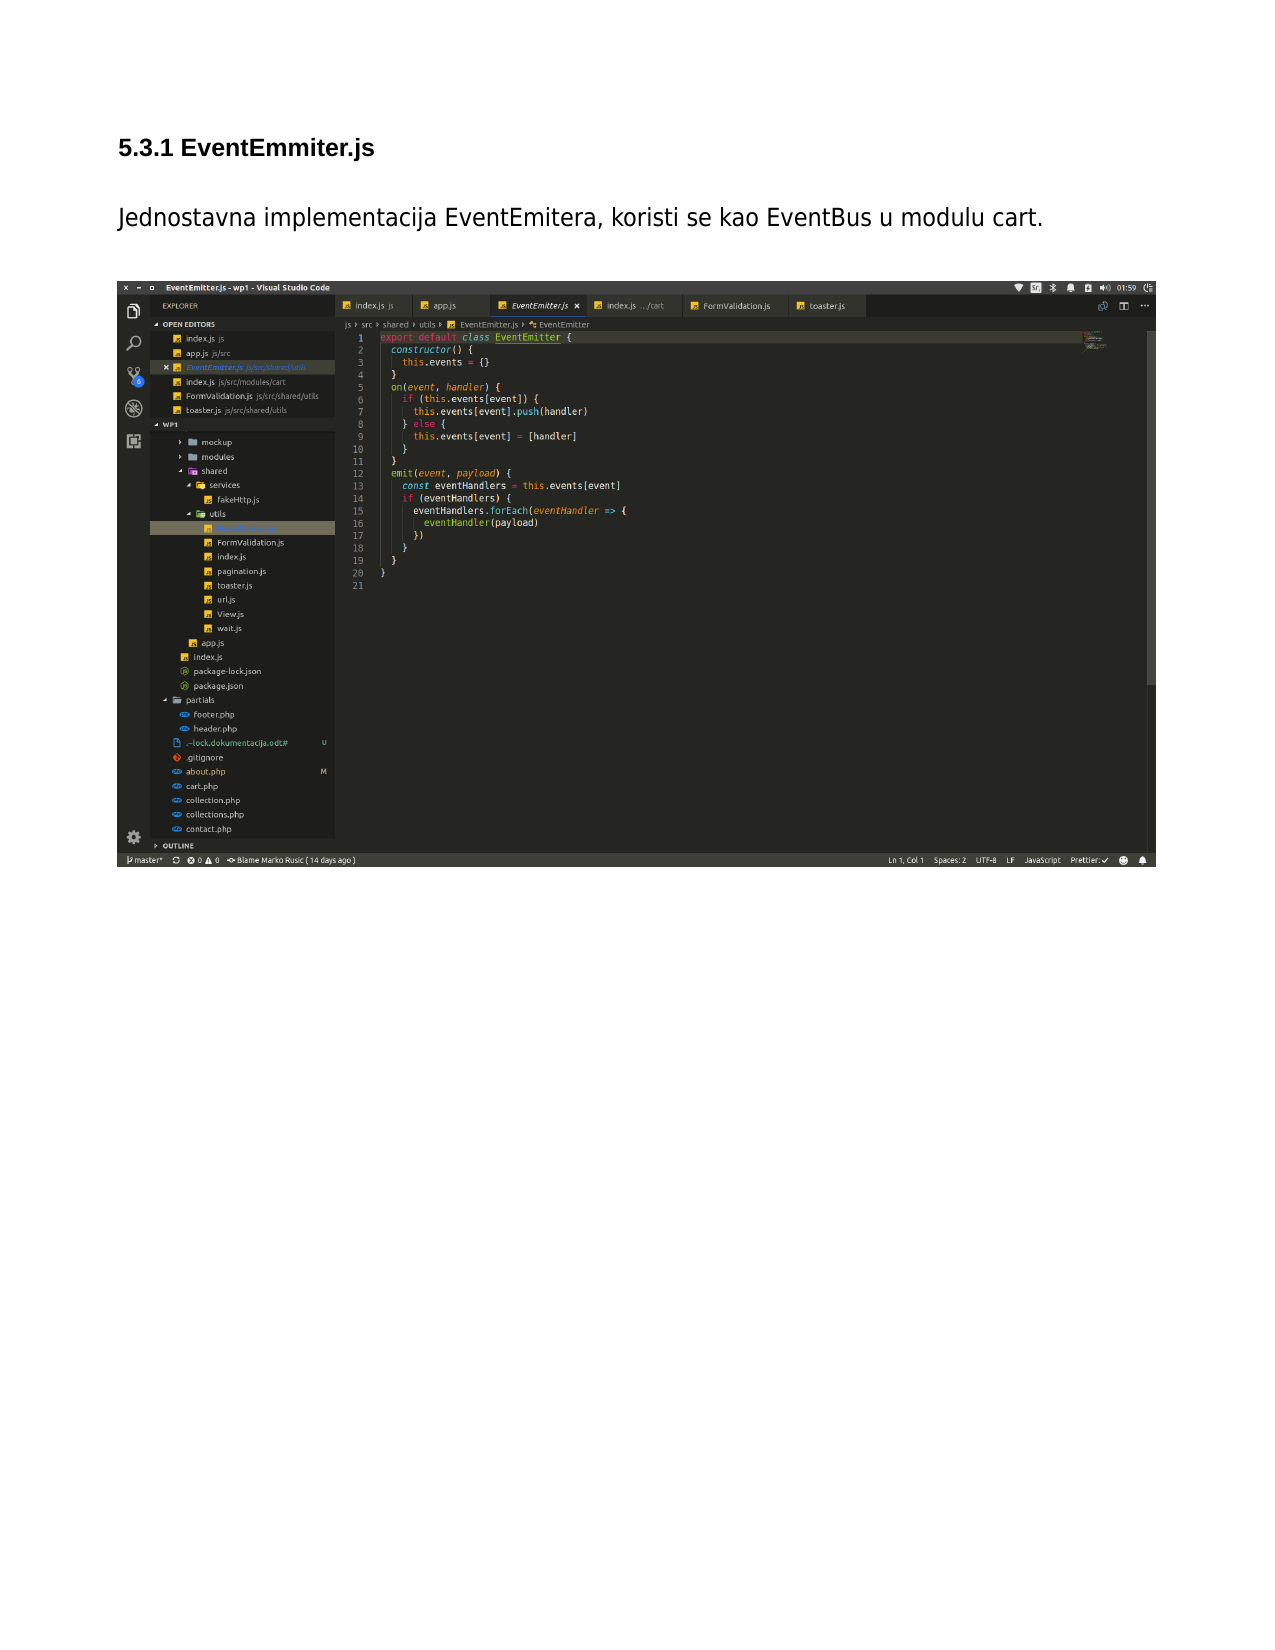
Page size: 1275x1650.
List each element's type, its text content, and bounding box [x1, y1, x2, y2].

picture [117, 281, 1156, 867]
text Jednostavna implementacija EventEmitera, koristi se kao EventBus u modulu cart. [118, 203, 1157, 232]
subtitle 5.3.1 EventEmmiter.js [118, 133, 1157, 161]
